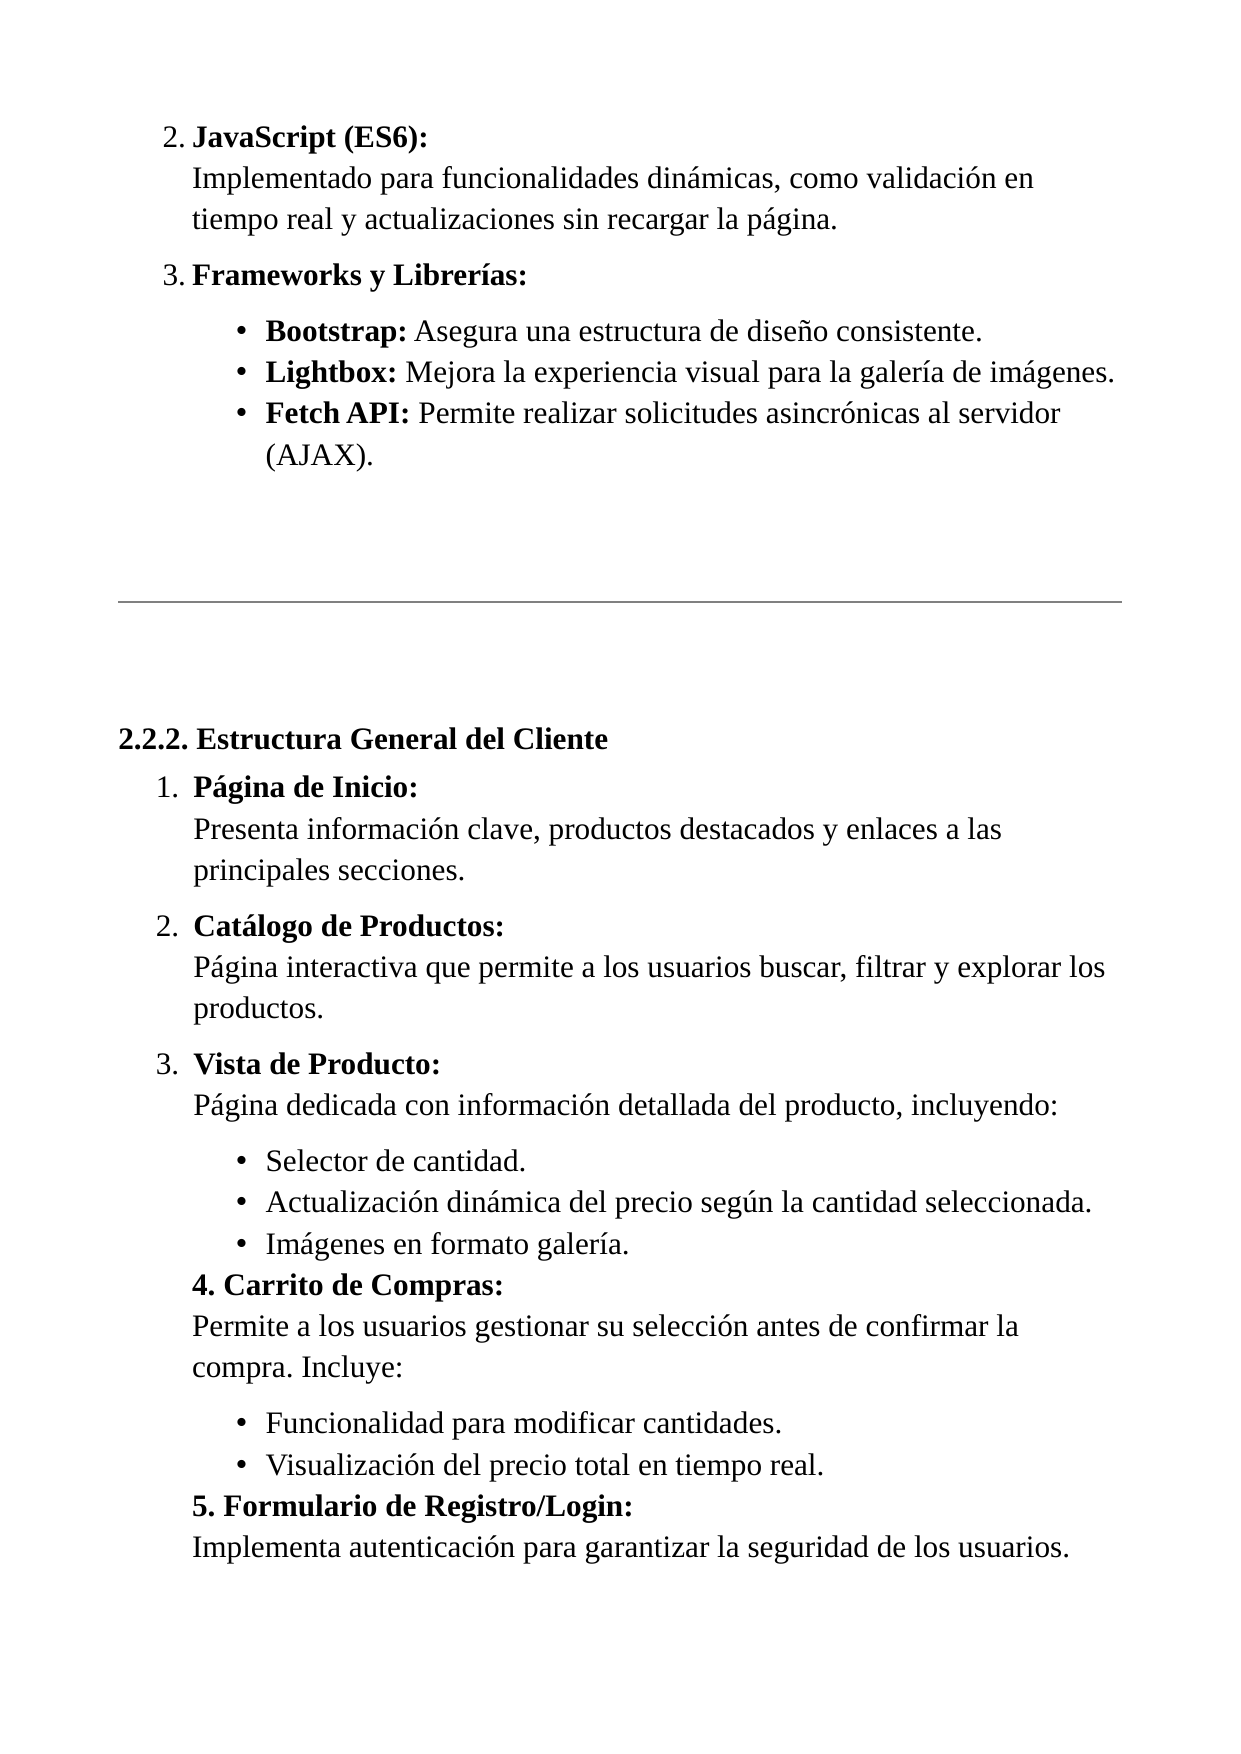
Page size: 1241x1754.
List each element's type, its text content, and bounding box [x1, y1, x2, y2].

list JavaScript (ES6): Implementado para funcionalidades dinámicas, como validación en tiempo real y actualizaciones sin recargar la página. [162, 118, 1122, 237]
list Funcionalidad para modificar cantidades. [236, 1404, 1122, 1441]
list Frameworks y Librerías: [162, 256, 1122, 292]
list 4. Carrito de Compras: Permite a los usuarios gestionar su selección antes de confirmar la compra. Incluye: [162, 1266, 1122, 1385]
list Página de Inicio: Presenta información clave, productos destacados y enlaces a las principales secciones. [156, 769, 1122, 887]
list Lightbox: Mejora la experiencia visual para la galería de imágenes. [236, 353, 1122, 389]
list 5. Formulario de Registro/Login: Implementa autenticación para garantizar la seguridad de los usuarios. [162, 1487, 1122, 1564]
list Imágenes en formato galería. [236, 1225, 1122, 1261]
list Actualización dinámica del precio según la cantidad seleccionada. [236, 1184, 1122, 1220]
list Fetch API: Permite realizar solicitudes asincrónicas al servidor (AJAX). [236, 395, 1122, 472]
list Visualización del precio total en tiempo real. [236, 1446, 1122, 1482]
subtitle 2.2.2. Estructura General del Cliente [118, 720, 1122, 756]
list Catálogo de Productos: Página interactiva que permite a los usuarios buscar, filtrar y explorar los productos. [156, 907, 1122, 1026]
list Vista de Producto: Página dedicada con información detallada del producto, incluyendo: [156, 1045, 1122, 1123]
list Bootstrap: Asegura una estructura de diseño consistente. [236, 312, 1122, 348]
list Selector de cantidad. [236, 1142, 1122, 1178]
